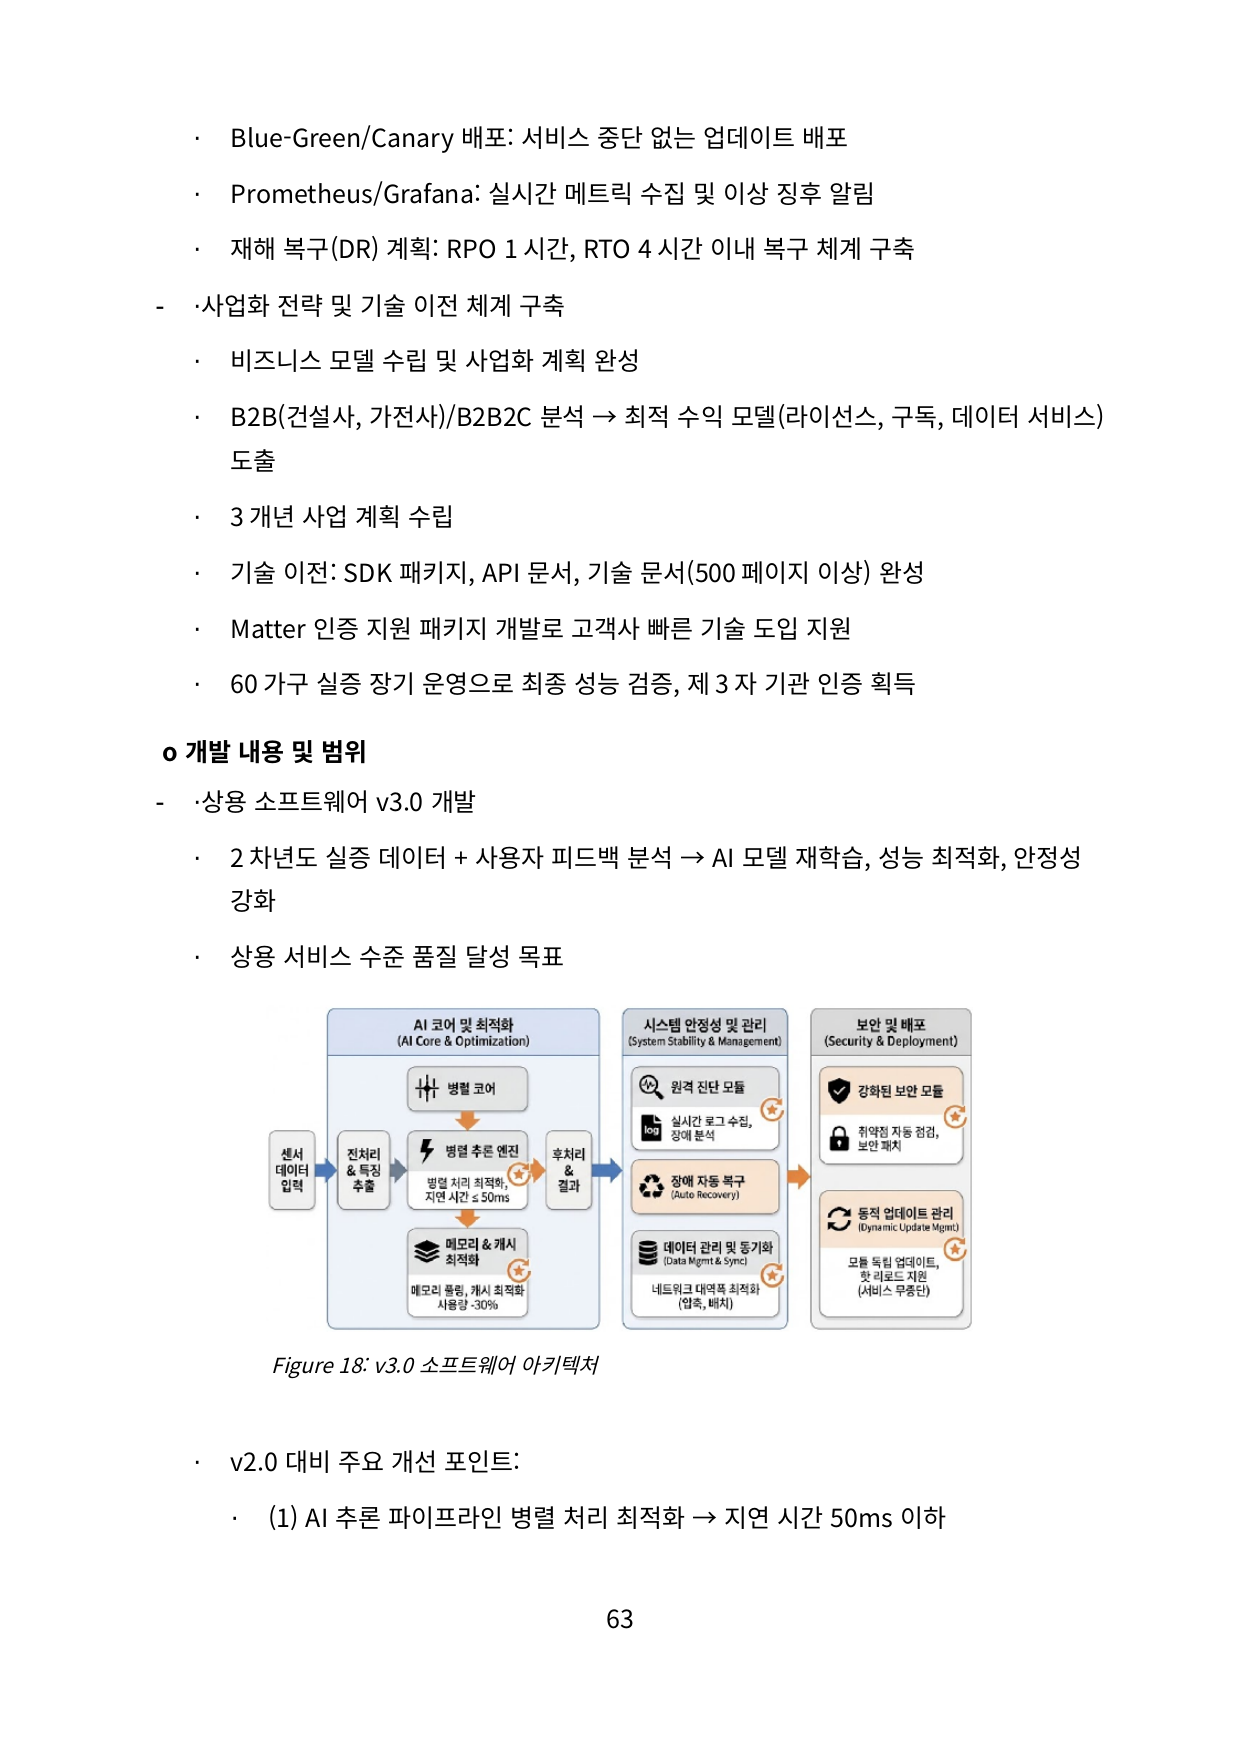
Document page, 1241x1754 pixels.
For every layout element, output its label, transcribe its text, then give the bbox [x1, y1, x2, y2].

list 상용 서비스 수준 품질 달성 목표 [193, 937, 1122, 974]
list 60가구 실증 장기 운영으로 최종 성능 검증, 제3자 기관 인증 획득 [193, 665, 1122, 701]
list Blue-Green/Canary 배포: 서비스 중단 없는 업데이트 배포 [193, 118, 1122, 154]
list 3개년 사업 계획 수립 [193, 497, 1122, 533]
list 2차년도 실증 데이터 + 사용자 피드백 분석 → AI 모델 재학습, 성능 최적화, 안정성 강화 [193, 838, 1122, 918]
list ⋅상용 소프트웨어 v3.0 개발 [156, 782, 1122, 818]
list Prometheus/Grafana: 실시간 메트릭 수집 및 이상 징후 알림 [193, 174, 1122, 210]
list v2.0 대비 주요 개선 포인트: [193, 1443, 1122, 1479]
list Matter 인증 지원 패키지 개발로 고객사 빠른 기술 도입 지원 [193, 609, 1122, 645]
list ⋅사업화 전략 및 기술 이전 체계 구축 [156, 286, 1122, 322]
list 재해 복구(DR) 계획: RPO 1시간, RTO 4시간 이내 복구 체계 구축 [193, 230, 1122, 266]
list 기술 이전: SDK 패키지, API 문서, 기술 문서(500페이지 이상) 완성 [193, 553, 1122, 589]
list Figure 27: v3.0 소프트웨어 아키텍처 [266, 1332, 974, 1379]
list 비즈니스 모델 수립 및 사업화 계획 완성 [193, 342, 1122, 378]
list (1) AI 추론 파이프라인 병렬 처리 최적화 → 지연 시간 50ms 이하 [231, 1499, 1122, 1535]
subtitle o 개발 내용 및 범위 [162, 733, 1122, 769]
list B2B(건설사, 가전사)/B2B2C 분석 → 최적 수익 모델(라이선스, 구독, 데이터 서비스) 도출 [193, 398, 1122, 477]
